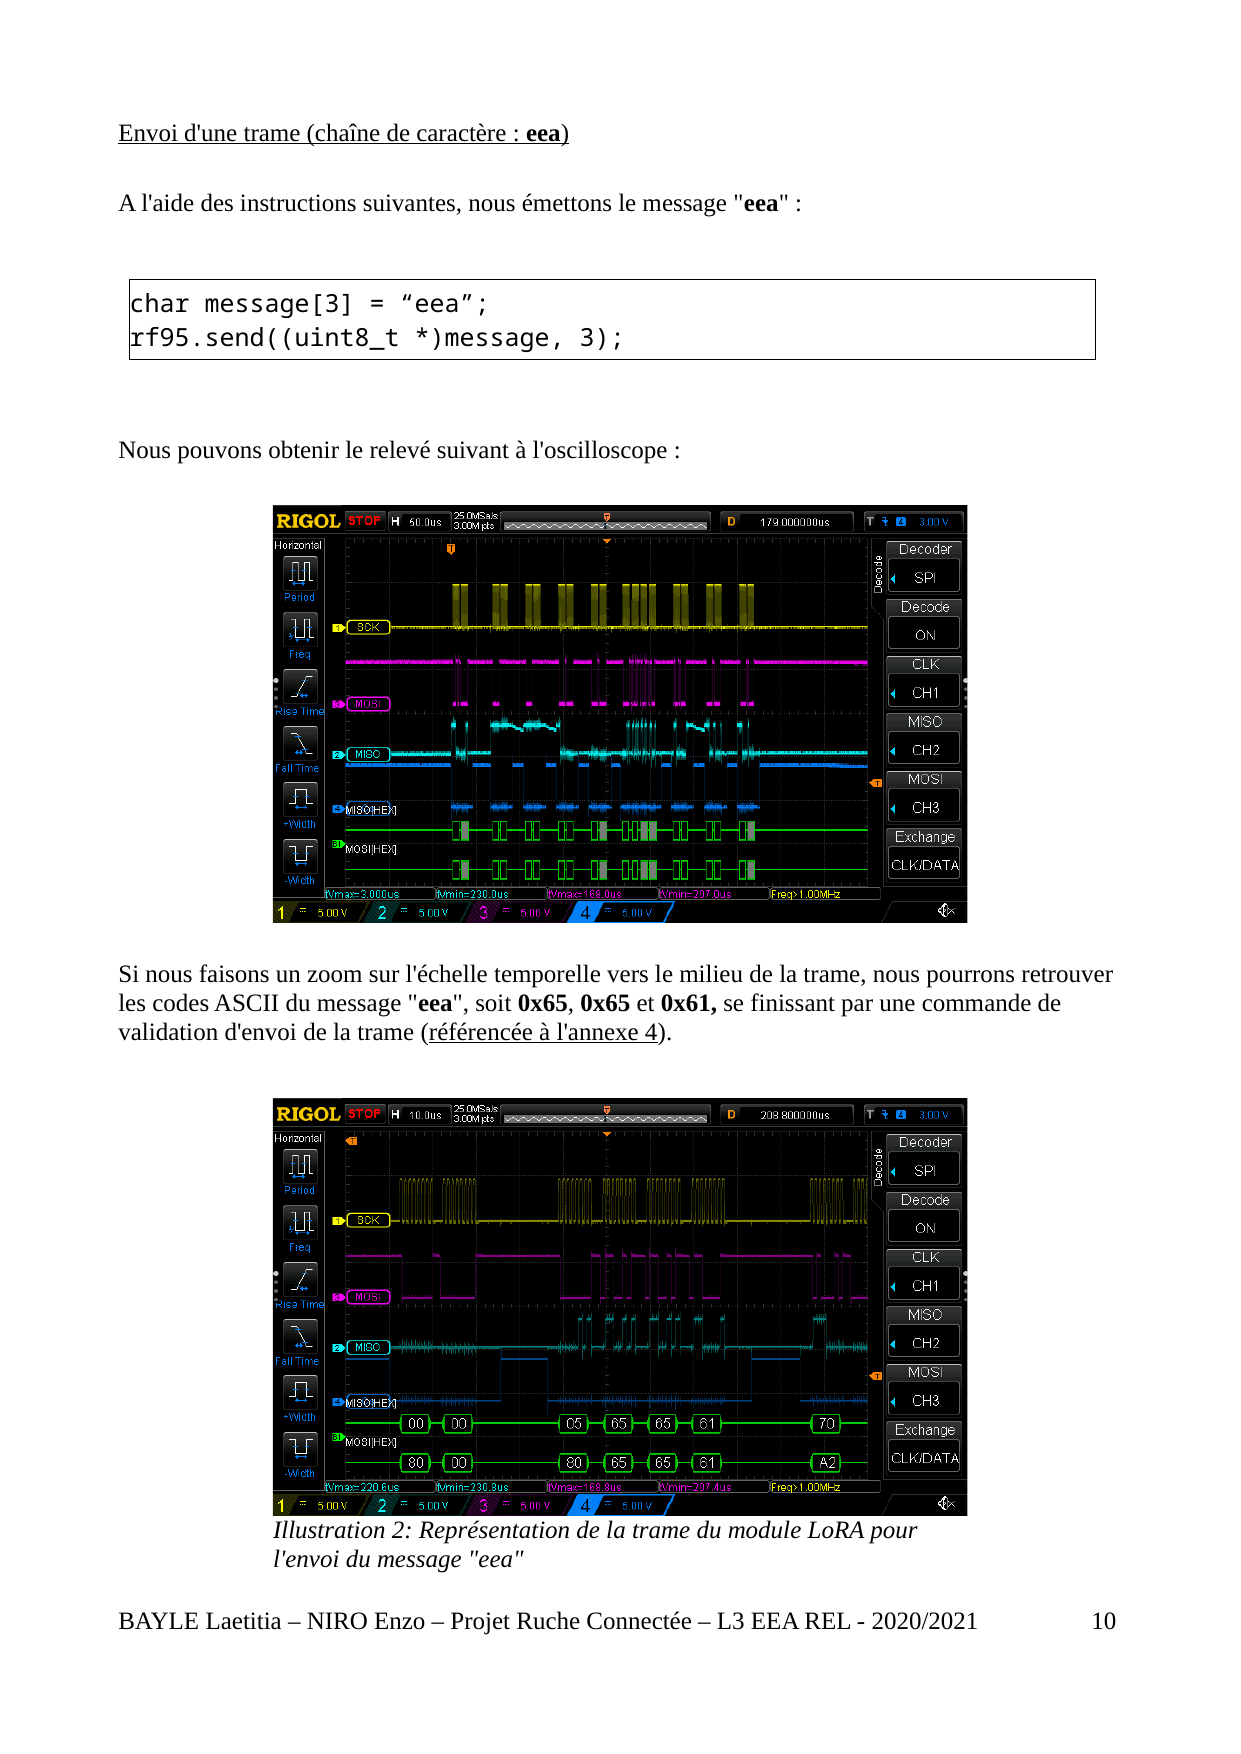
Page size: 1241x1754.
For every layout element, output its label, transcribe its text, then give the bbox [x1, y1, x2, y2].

text Envoi d'une trame (chaîne de caractère : eea) [118, 118, 1122, 147]
text Illustration 2: Représentation de la trame du module LoRA pour l'envoi du message "eea" [273, 1516, 967, 1573]
text Nous pouvons obtenir le relevé suivant à l'oscilloscope : [118, 436, 1122, 493]
text A l'aide des instructions suivantes, nous émettons le message "eea" : [118, 188, 1122, 217]
picture [272, 1098, 968, 1516]
text Si nous faisons un zoom sur l'échelle temporelle vers le milieu de la trame, nous pourrons retrouver les codes ASCII du message "eea", soit 0x65, 0x65 et 0x61, se finissant par une commande de validation d'envoi de la trame (référencée à l'annexe 4). [118, 959, 1122, 1046]
picture [272, 505, 968, 923]
